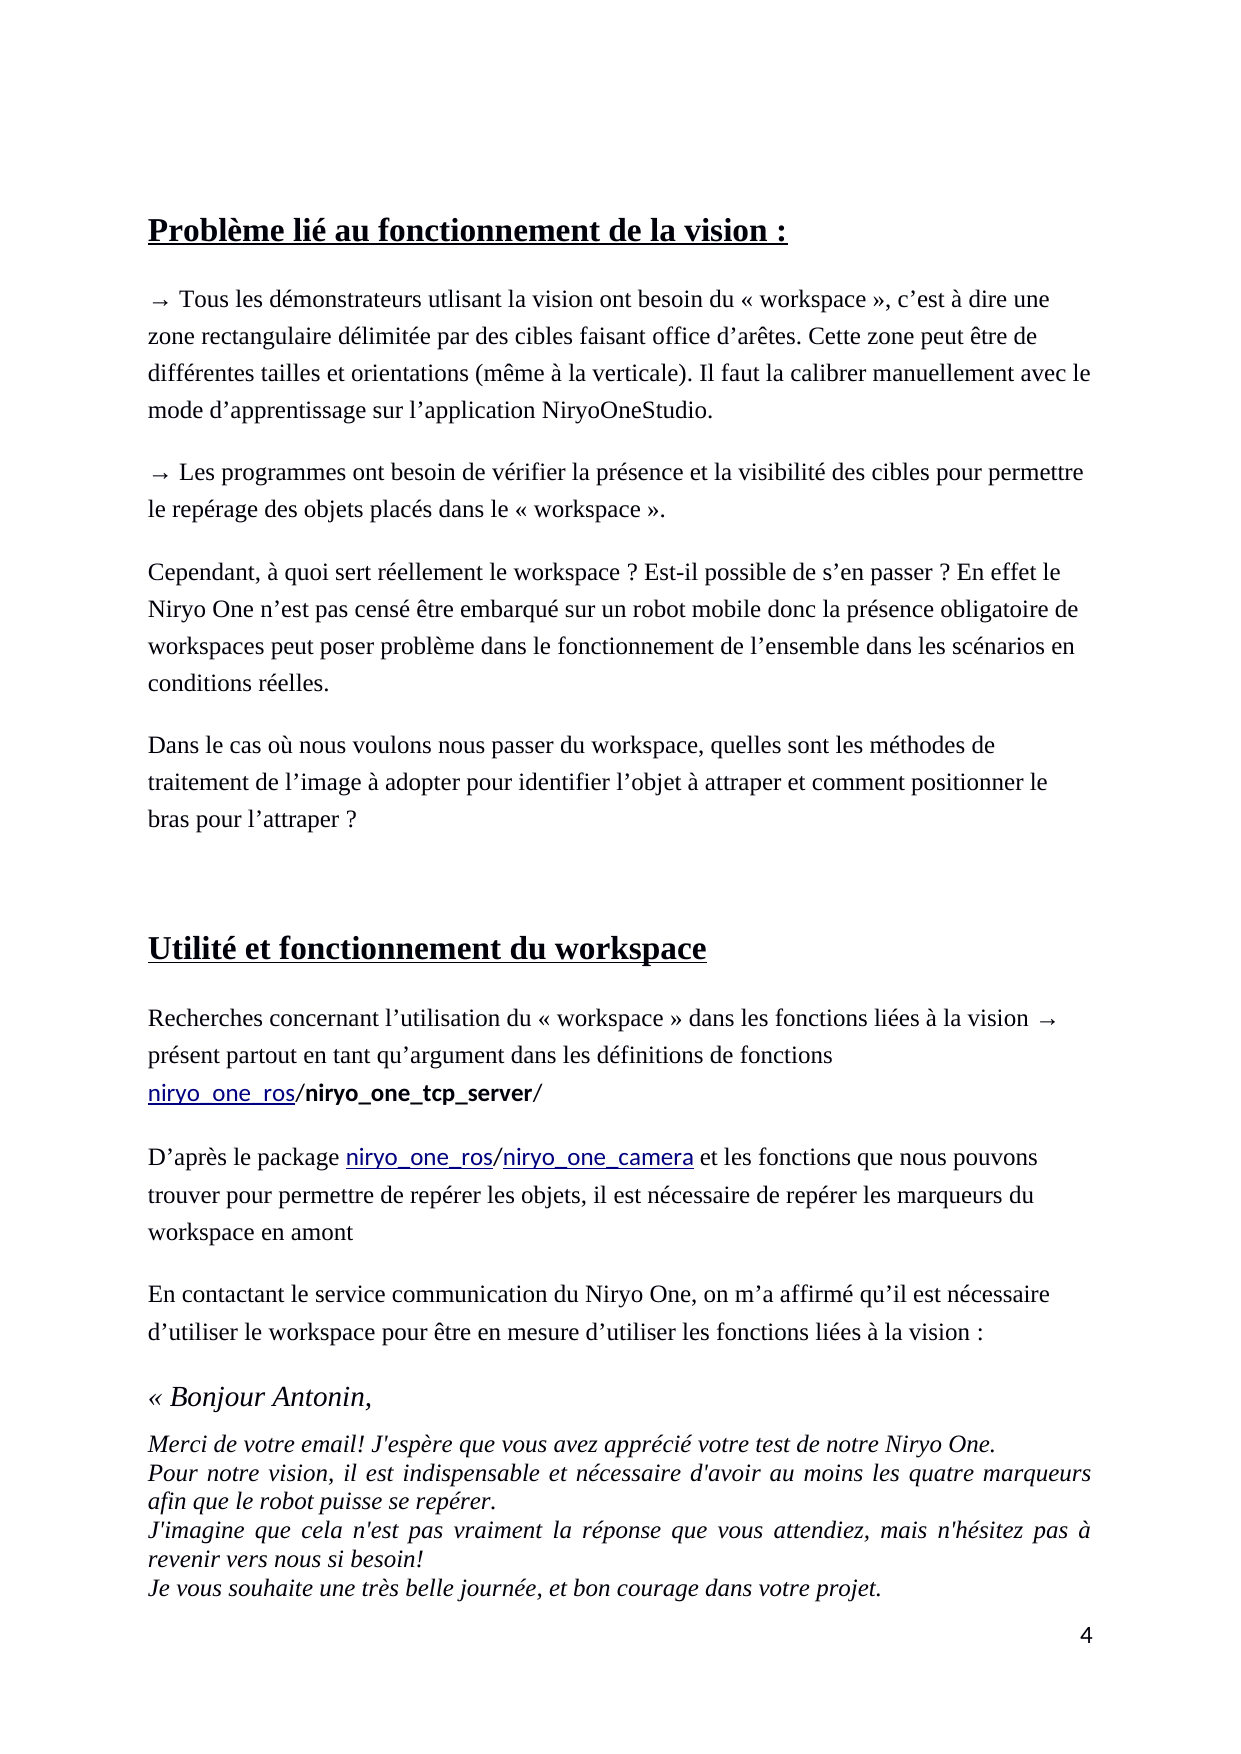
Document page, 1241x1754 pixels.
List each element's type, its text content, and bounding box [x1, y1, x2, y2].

text Dans le cas où nous voulons nous passer du workspace, quelles sont les méthodes de traitement de l’image à adopter pour identifier l’objet à attraper et comment positionner le bras pour l’attraper ? [148, 730, 1092, 833]
text D’après le package niryo_one_ros/niryo_one_camera et les fonctions que nous pouvons trouver pour permettre de repérer les objets, il est nécessaire de repérer les marqueurs du workspace en amont [148, 1142, 1092, 1246]
text Recherches concernant l’utilisation du « workspace » dans les fonctions liées à la vision → présent partout en tant qu’argument dans les définitions de fonctions niryo_one_ros/niryo_one_tcp_server/ [148, 1003, 1092, 1108]
text « Bonjour Antonin, [148, 1379, 1092, 1412]
text Cependant, à quoi sert réellement le workspace ? Est-il possible de s’en passer ? En effet le Niryo One n’est pas censé être embarqué sur un robot mobile donc la présence obligatoire de workspaces peut poser problème dans le fonctionnement de l’ensemble dans les scénarios en conditions réelles. [148, 557, 1092, 697]
text Je vous souhaite une très belle journée, et bon courage dans votre projet. [148, 1573, 1092, 1601]
text En contactant le service communication du Niryo One, on m’a affirmé qu’il est nécessaire d’utiliser le workspace pour être en mesure d’utiliser les fonctions liées à la vision : [148, 1279, 1092, 1345]
text → Les programmes ont besoin de vérifier la présence et la visibilité des cibles pour permettre le repérage des objets placés dans le « workspace ». [148, 457, 1092, 523]
text Utilité et fonctionnement du workspace [148, 928, 1092, 967]
text J'imagine que cela n'est pas vraiment la réponse que vous attendiez, mais n'hésitez pas à revenir vers nous si besoin! [148, 1515, 1092, 1573]
text Problème lié au fonctionnement de la vision : [148, 210, 1092, 248]
text Pour notre vision, il est indispensable et nécessaire d'avoir au moins les quatre marqueurs afin que le robot puisse se repérer. [148, 1458, 1092, 1515]
text Merci de votre email! J'espère que vous avez apprécié votre test de notre Niryo One. [148, 1429, 1092, 1458]
text → Tous les démonstrateurs utlisant la vision ont besoin du « workspace », c’est à dire une zone rectangulaire délimitée par des cibles faisant office d’arêtes. Cette zone peut être de différentes tailles et orientations (même à la verticale). Il faut la calibrer manuellement avec le mode d’apprentissage sur l’application NiryoOneStudio. [148, 284, 1092, 424]
